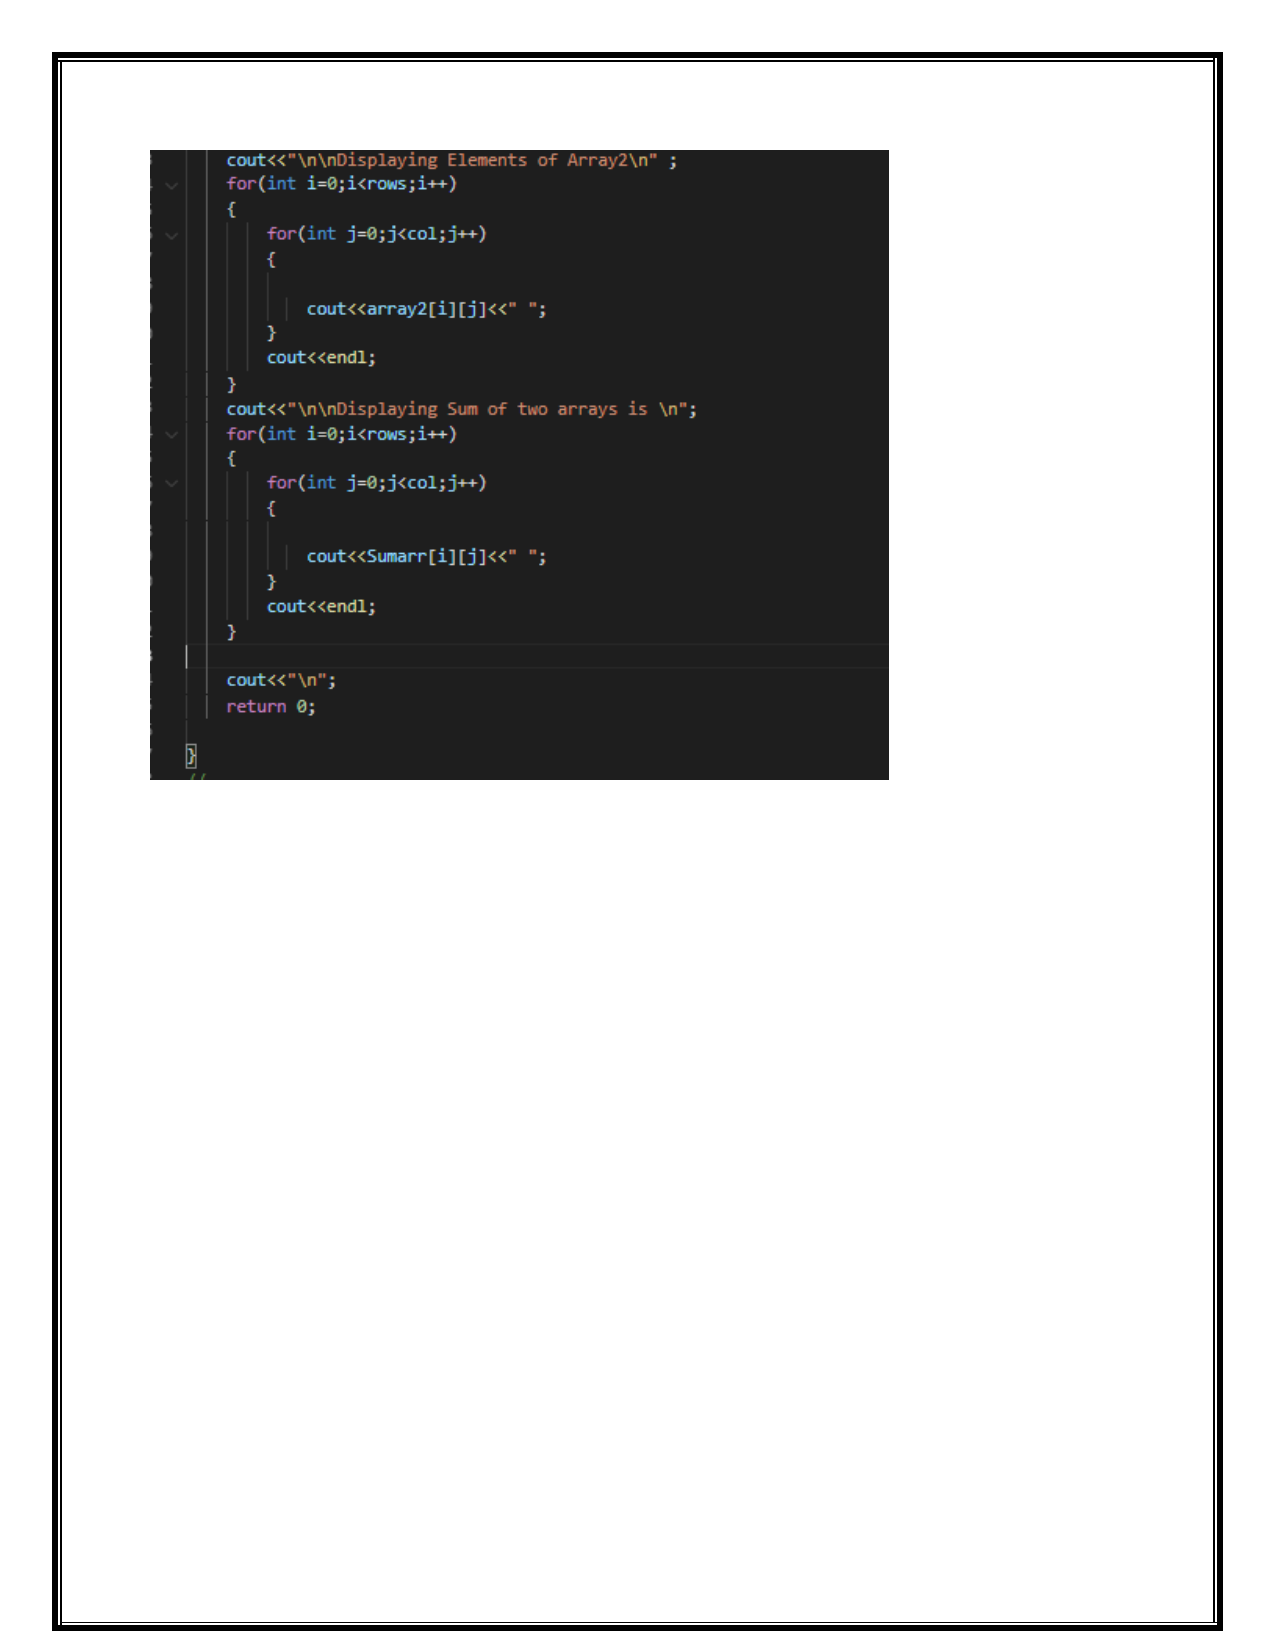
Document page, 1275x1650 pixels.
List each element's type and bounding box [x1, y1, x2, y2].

picture [150, 150, 889, 780]
